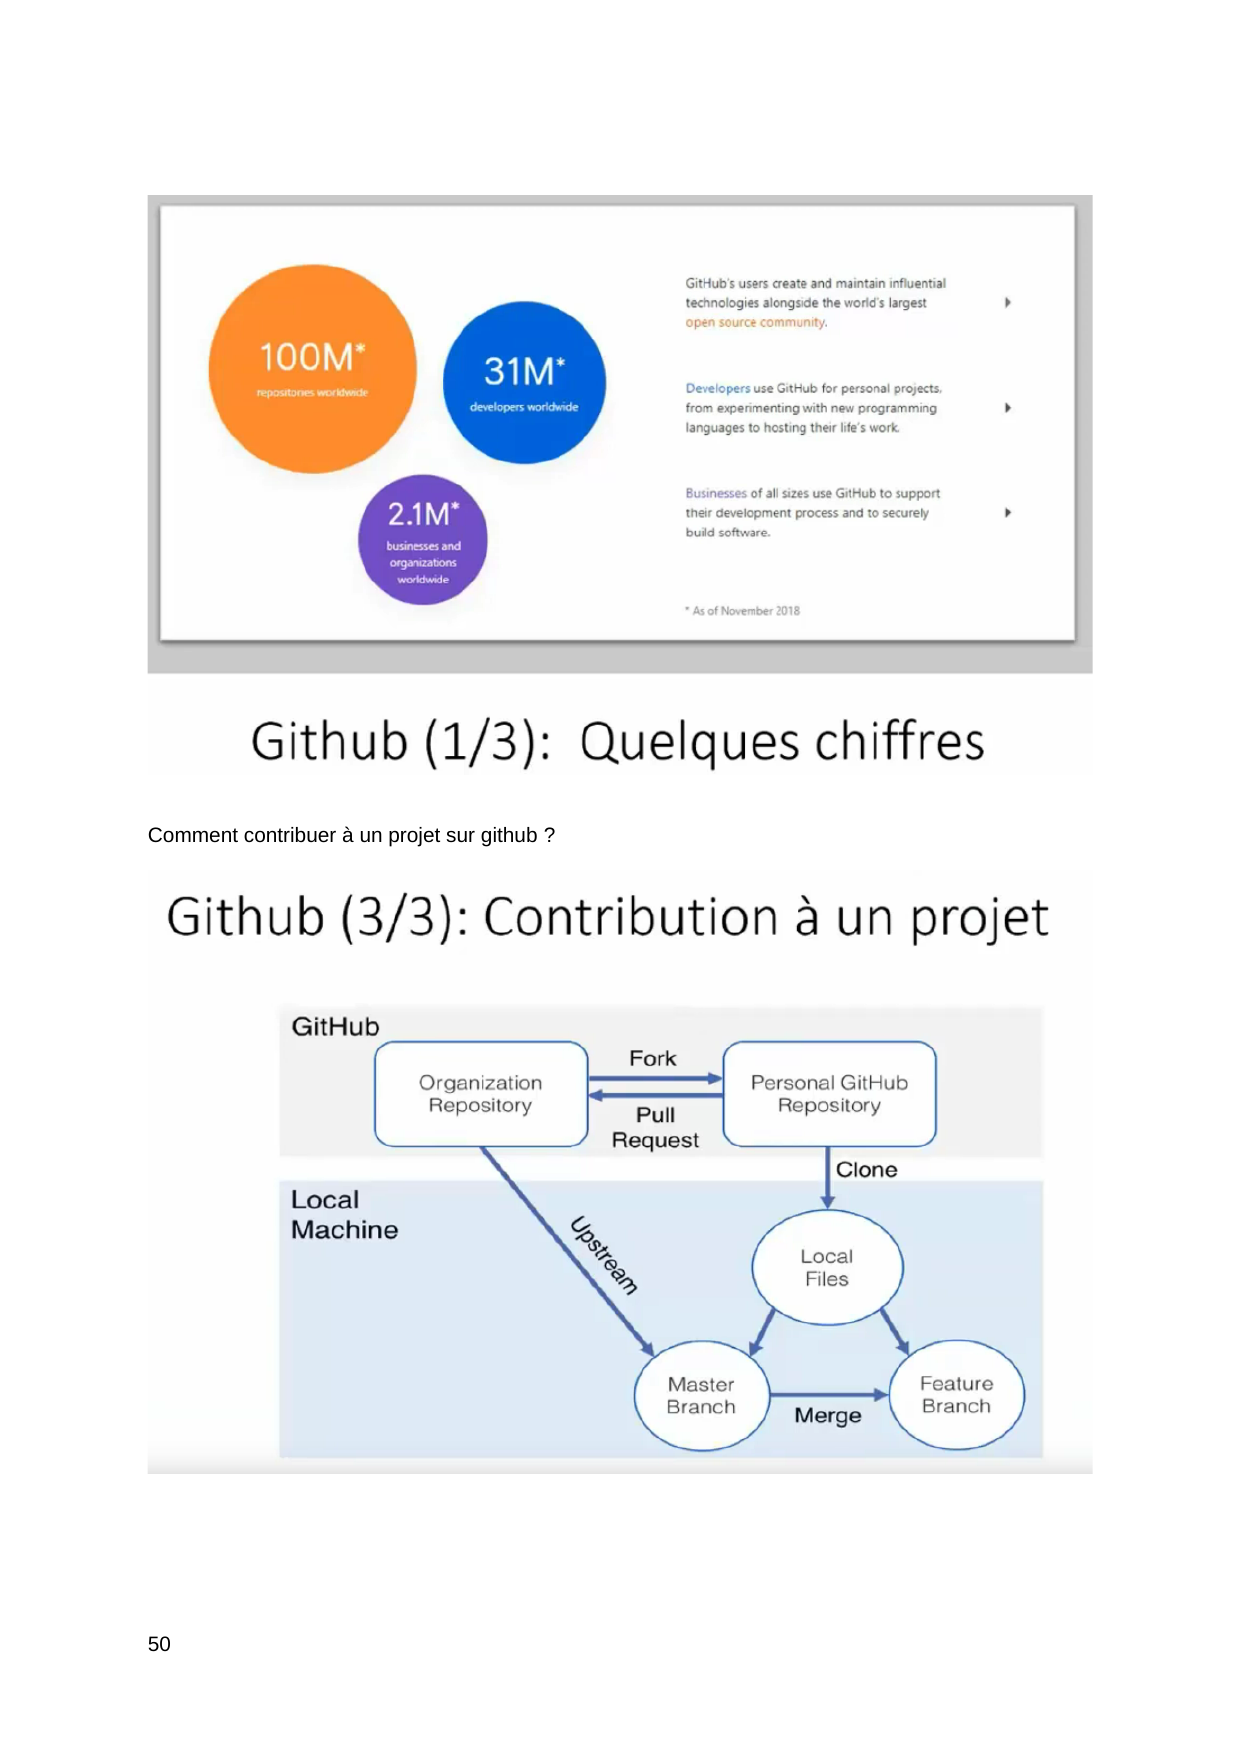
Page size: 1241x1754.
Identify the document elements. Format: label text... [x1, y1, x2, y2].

picture [147, 870, 1093, 1474]
text Comment contribuer à un projet sur github ? [148, 823, 1093, 847]
picture [147, 195, 1093, 775]
